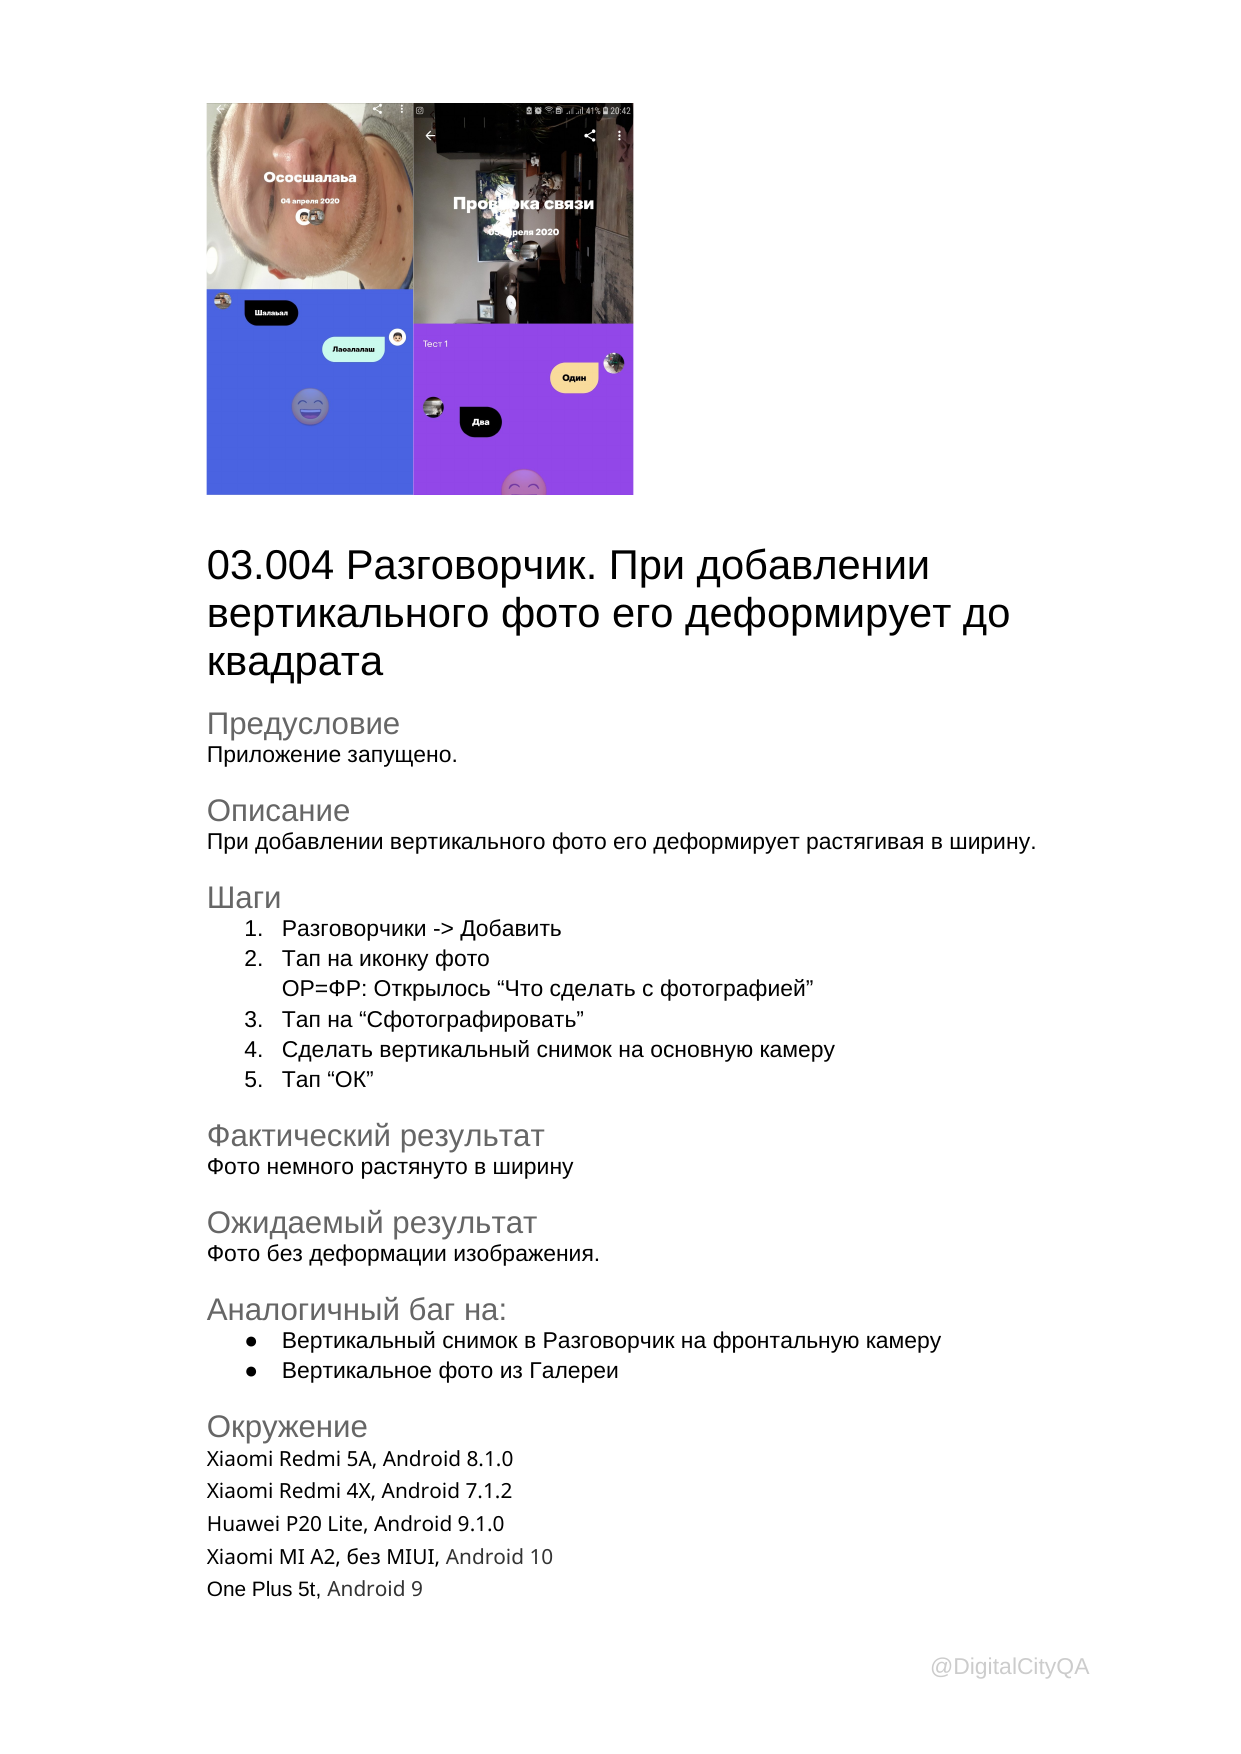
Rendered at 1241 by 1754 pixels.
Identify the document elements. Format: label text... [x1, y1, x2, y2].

subtitle Аналогичный баг на: [207, 1291, 1122, 1327]
subtitle Предусловие [207, 705, 1122, 741]
text One Plus 5t, Android 9 [207, 1574, 1122, 1603]
subtitle Описание [207, 792, 1122, 828]
text Фото немного растянуто в ширину [207, 1153, 1122, 1179]
text Huawei P20 Lite, Android 9.1.0 [207, 1509, 1122, 1538]
text Приложение запущено. [207, 741, 1122, 767]
list Вертикальное фото из Галереи [244, 1357, 1122, 1383]
subtitle 03.004 Разговорчик. При добавлении вертикального фото его деформирует до квадрата [207, 540, 1122, 684]
subtitle Окружение [207, 1408, 1122, 1444]
text При добавлении вертикального фото его деформирует растягивая в ширину. [207, 828, 1122, 854]
text Xiaomi MI A2, без MIUI, Android 10 [207, 1542, 1122, 1570]
subtitle Фактический результат [207, 1117, 1122, 1153]
text Xiaomi Redmi 5А, Android 8.1.0 Xiaomi Redmi 4X, Android 7.1.2 [207, 1444, 1122, 1505]
list Сделать вертикальный снимок на основную камеру [244, 1036, 1122, 1062]
list Тап на “Сфотографировать” [244, 1006, 1122, 1032]
subtitle Шаги [207, 879, 1122, 915]
list Тап на иконку фото ОР=ФР: Открылось “Что сделать с фотографией” [244, 945, 1122, 1002]
list Разговорчики -> Добавить [244, 915, 1122, 941]
list Тап “ОК” [244, 1066, 1122, 1092]
picture [206, 103, 634, 495]
subtitle Ожидаемый результат [207, 1204, 1122, 1240]
text Фото без деформации изображения. [207, 1240, 1122, 1266]
list Вертикальный снимок в Разговорчик на фронтальную камеру [244, 1327, 1122, 1353]
